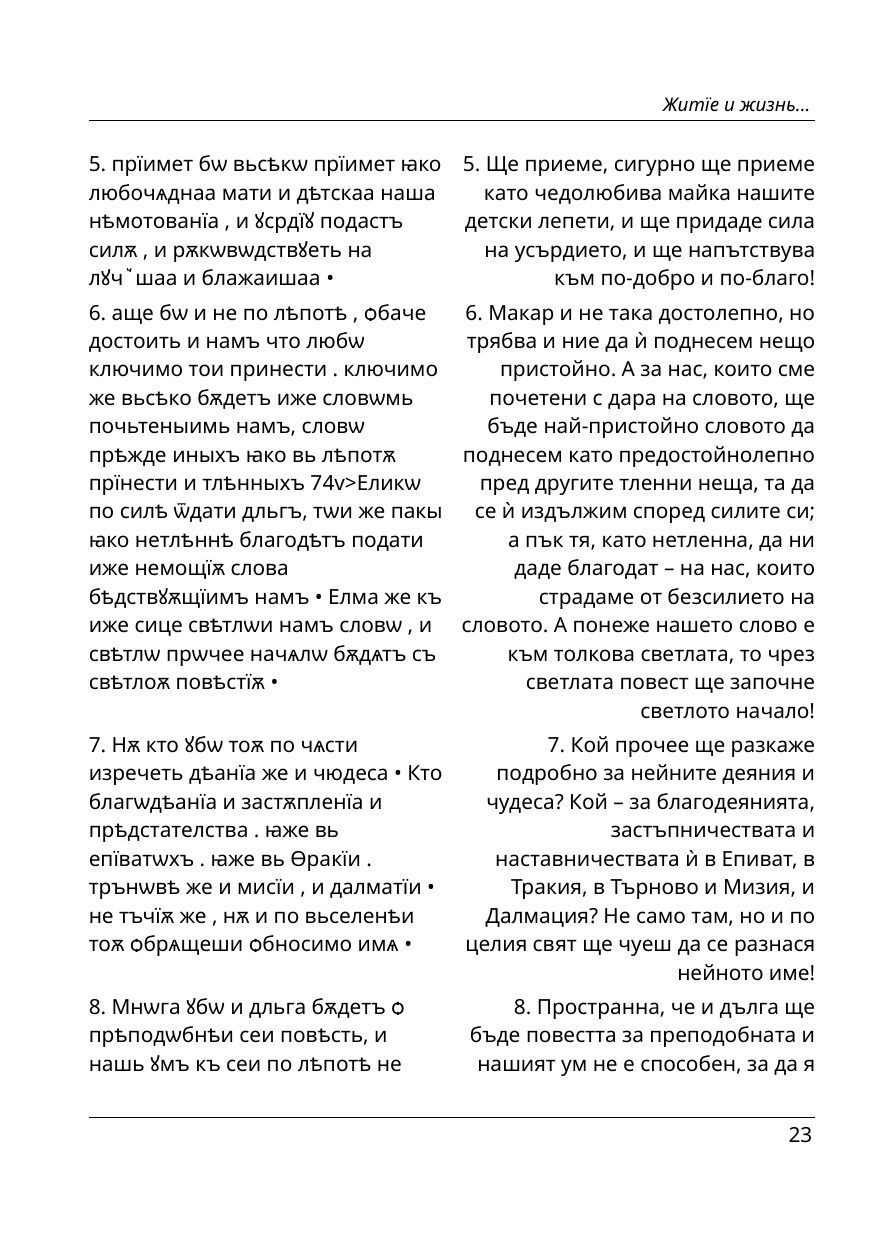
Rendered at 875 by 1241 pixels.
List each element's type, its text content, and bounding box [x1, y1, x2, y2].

table_cell 5. Ще приеме, сигурно ще приеме като чедолюбива майка нашите детски лепети, и ще придаде сила на усърдието, и ще напътствува към по-добро и по-благо! [452, 150, 815, 298]
table_cell 7. Нѫ кто ꙋбѡ тоѫ по чѧсти изречеть дѣанїа же и чюдеса • Кто благѡдѣанїа и застѫпленїа и прѣдстателства . ꙗже вь епїватѡхъ . ꙗже вь Ѳракїи . трънѡвѣ же и мисїи , и далматїи • не тъчїѫ же , нѫ и по вьселенѣи тоѫ ѻбрѧщеши ѻбносимо имѧ • [89, 730, 452, 992]
table_cell 5. прїимет бѡ вьсѣкѡ прїимет ꙗко любочѧднаа мати и дѣтскаа наша нѣмотованїа , и ꙋсрдїꙋ подастъ силѫ , и рѫкѡвѡдствꙋеть на лꙋчꙿшаа и блажаишаа • [89, 150, 452, 298]
table_cell 7. Кой прочее ще разкаже подробно за нейните деяния и чудеса? Кой – за благодеянията, застъпничествата и наставничествата ѝ в Епиват, в Тракия, в Търново и Мизия, и Далмация? Не само там, но и по целия свят ще чуеш да се разнася нейното име! [452, 730, 815, 992]
table_cell 6. аще бѡ и не по лѣпотѣ , ѻбаче достоить и намъ что любѡ ключимо тои принести . ключимо же вьсѣко бѫдетъ иже словѡмь почьтеныимь намъ, словѡ прѣжде иныхъ ꙗко вь лѣпотѫ прїнести и тлѣнныхъ 74v>Еликѡ по силѣ ѿдати дльгъ, тѡи же пакы ꙗко нетлѣннѣ благодѣтъ подати иже немощїѫ слова бѣдствꙋѫщїимъ намъ • Елма же къ иже сице свѣтлѡи намъ словѡ , и свѣтлѡ прѡчее начѧлѡ бѫдѧтъ съ свѣтлоѫ повѣстїѫ • [89, 298, 452, 730]
table_cell 6. Макар и не така достолепно, но трябва и ние да ѝ поднесем нещо пристойно. А за нас, които сме почетени с дара на словото, ще бъде най-пристойно словото да поднесем като предостойнолепно пред другите тленни неща, та да се ѝ издължим според силите си; а пък тя, като нетленна, да ни даде благодат – на нас, които страдаме от безсилието на словото. А понеже нашето слово е към толкова светлата, то чрез светлата повест ще започне светлото начало! [452, 298, 815, 730]
table_cell 8. Мнѡга ꙋбѡ и дльга бѫдетъ ѻ прѣподѡбнѣи сеи повѣсть, и нашь ꙋмъ къ сеи по лѣпотѣ не [89, 992, 452, 1077]
table_cell 8. Пространна, че и дълга ще бъде повестта за преподобната и нашият ум не е способен, за да я [452, 992, 815, 1077]
